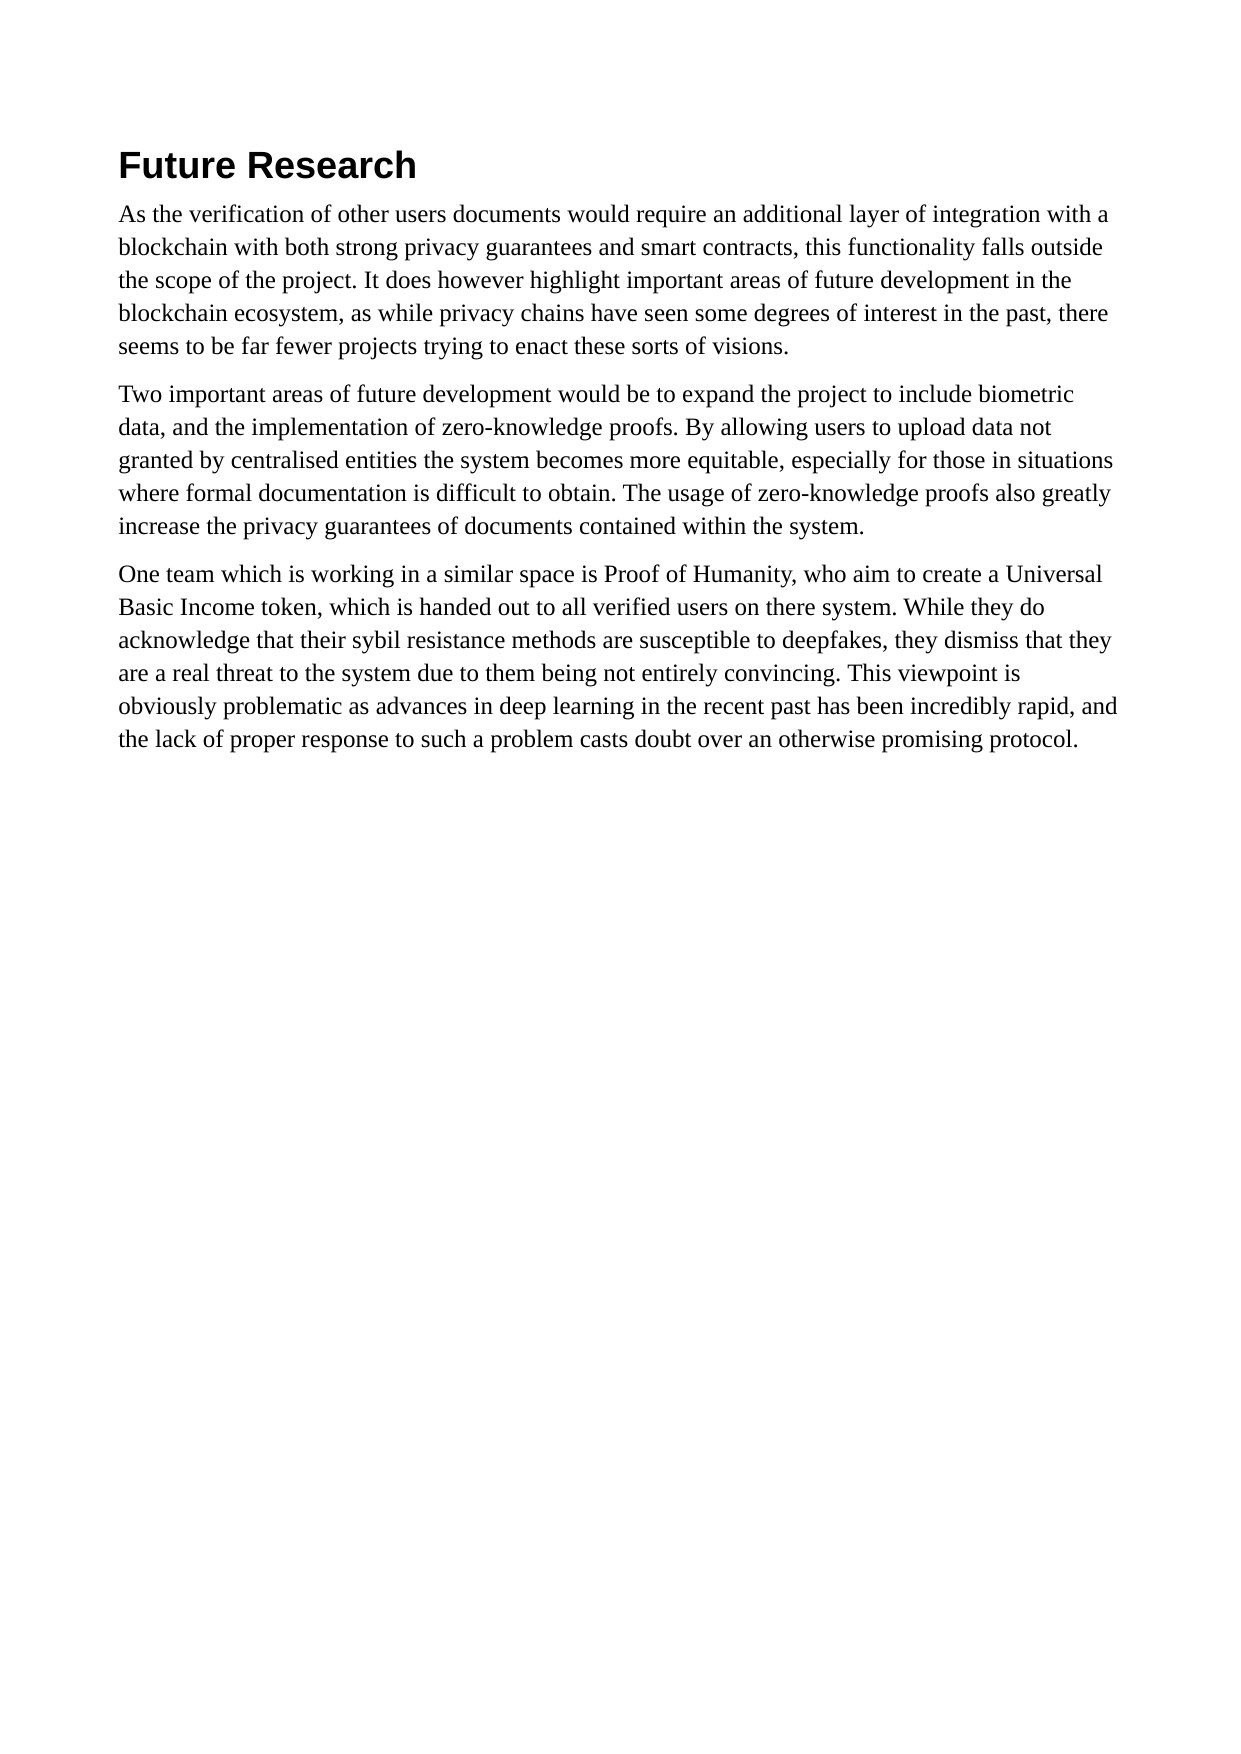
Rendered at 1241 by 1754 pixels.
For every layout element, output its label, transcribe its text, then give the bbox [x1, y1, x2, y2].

text As the verification of other users documents would require an additional layer of integration with a blockchain with both strong privacy guarantees and smart contracts, this functionality falls outside the scope of the project. It does however highlight important areas of future development in the blockchain ecosystem, as while privacy chains have seen some degrees of interest in the past, there seems to be far fewer projects trying to enact these sorts of visions. [118, 199, 1122, 360]
text Two important areas of future development would be to expand the project to include biometric data, and the implementation of zero-knowledge proofs. By allowing users to upload data not granted by centralised entities the system becomes more equitable, especially for those in situations where formal documentation is difficult to obtain. The usage of zero-knowledge proofs also greatly increase the privacy guarantees of documents contained within the system. [118, 379, 1122, 540]
subtitle Future Research [118, 143, 1122, 187]
text One team which is working in a similar space is Proof of Humanity, who aim to create a Universal Basic Income token, which is handed out to all verified users on there system. While they do acknowledge that their sybil resistance methods are susceptible to deepfakes, they dismiss that they are a real threat to the system due to them being not entirely convincing. This viewpoint is obviously problematic as advances in deep learning in the recent past has been incredibly rapid, and the lack of proper response to such a problem casts doubt over an otherwise promising protocol. [118, 559, 1122, 752]
